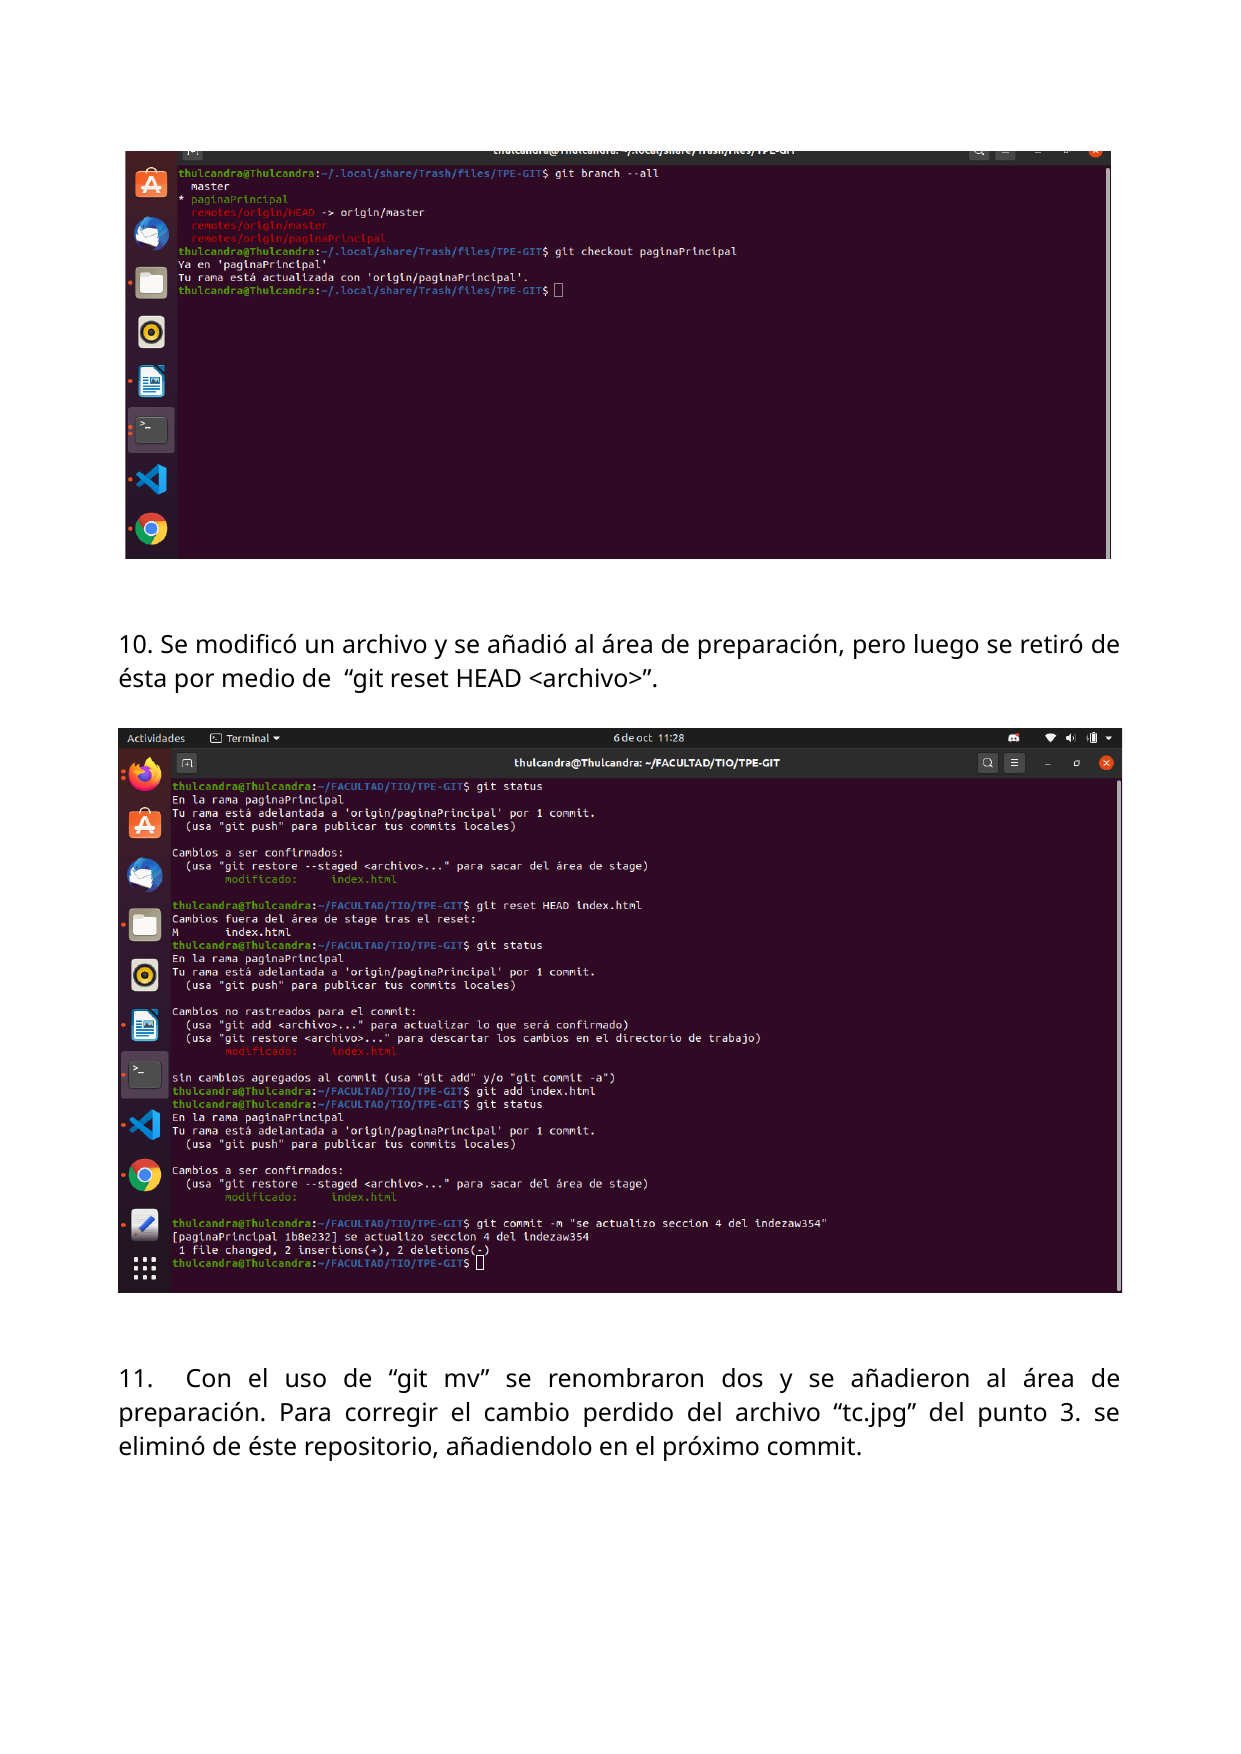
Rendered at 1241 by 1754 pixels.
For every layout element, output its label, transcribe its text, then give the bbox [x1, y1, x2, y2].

picture [118, 728, 1123, 1293]
text 10. Se modificó un archivo y se añadió al área de preparación, pero luego se retiró de ésta por medio de “git reset HEAD <archivo>”. [118, 626, 1122, 694]
text 11. Con el uso de “git mv” se renombraron dos y se añadieron al área de preparación. Para corregir el cambio perdido del archivo “tc.jpg” del punto 3. se eliminó de éste repositorio, añadiendolo en el próximo commit. [118, 1361, 1122, 1463]
